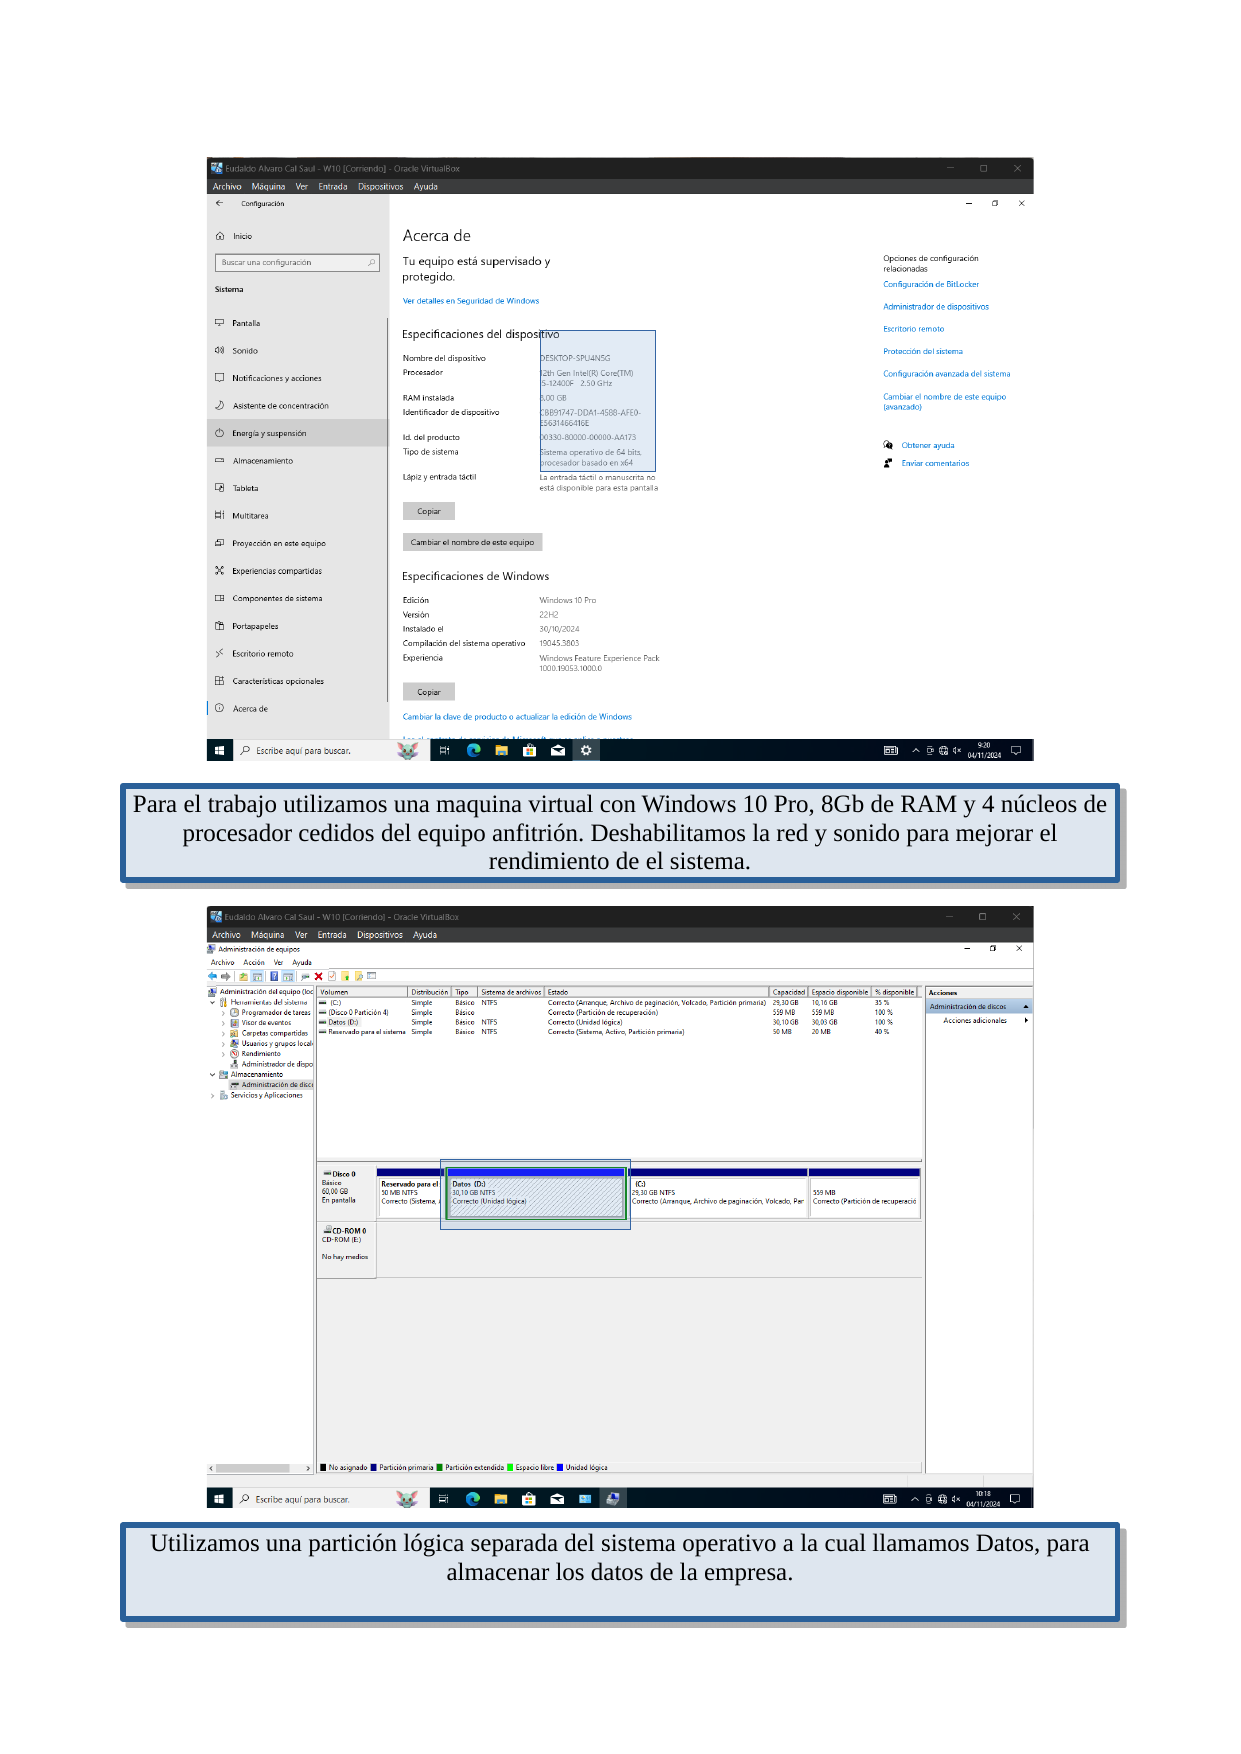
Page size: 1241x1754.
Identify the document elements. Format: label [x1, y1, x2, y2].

picture [206, 157, 1034, 761]
picture [206, 906, 1034, 1508]
